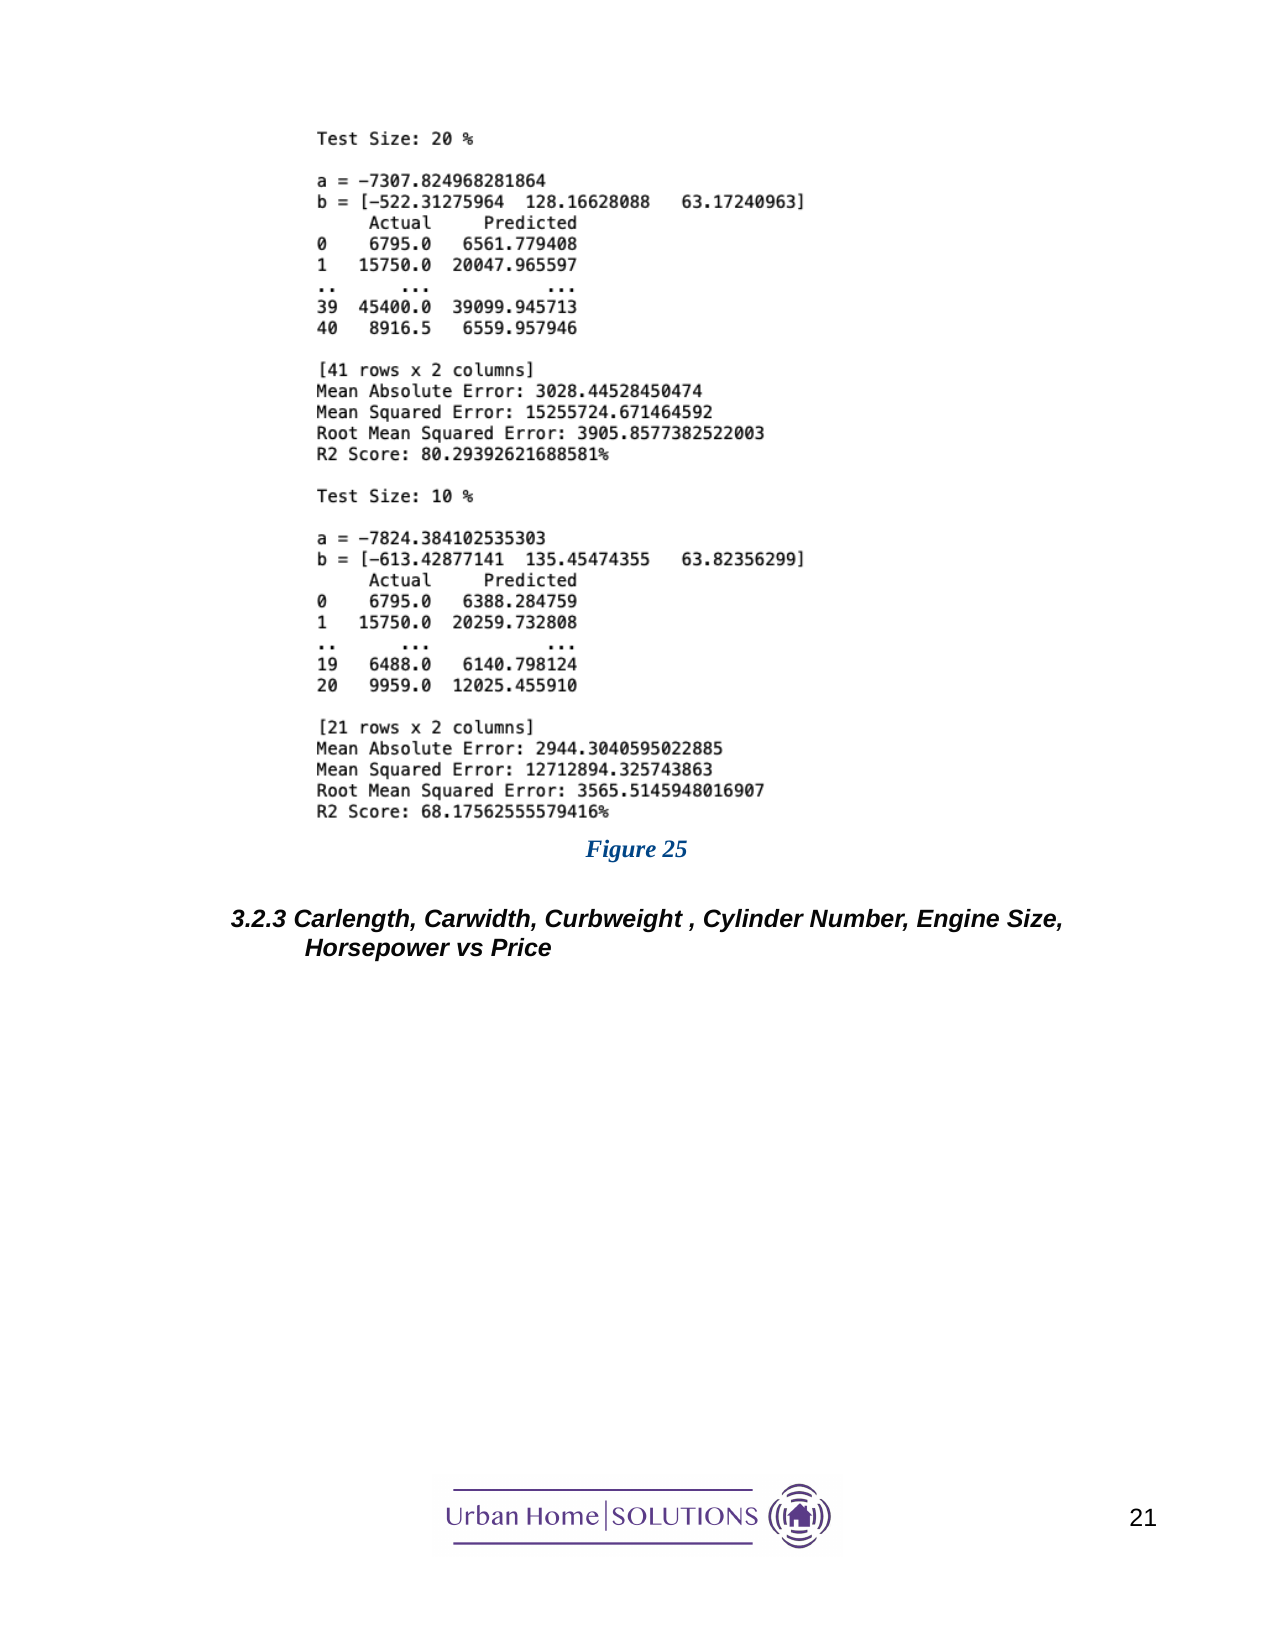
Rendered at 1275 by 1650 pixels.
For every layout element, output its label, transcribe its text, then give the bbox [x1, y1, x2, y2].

picture [432, 1474, 844, 1557]
picture [206, 115, 1069, 835]
text Figure 25 [207, 835, 1068, 863]
subtitle 3.2.3 Carlength, Carwidth, Curbweight , Cylinder Number, Engine Size, Horsepower vs Price [193, 904, 1157, 962]
